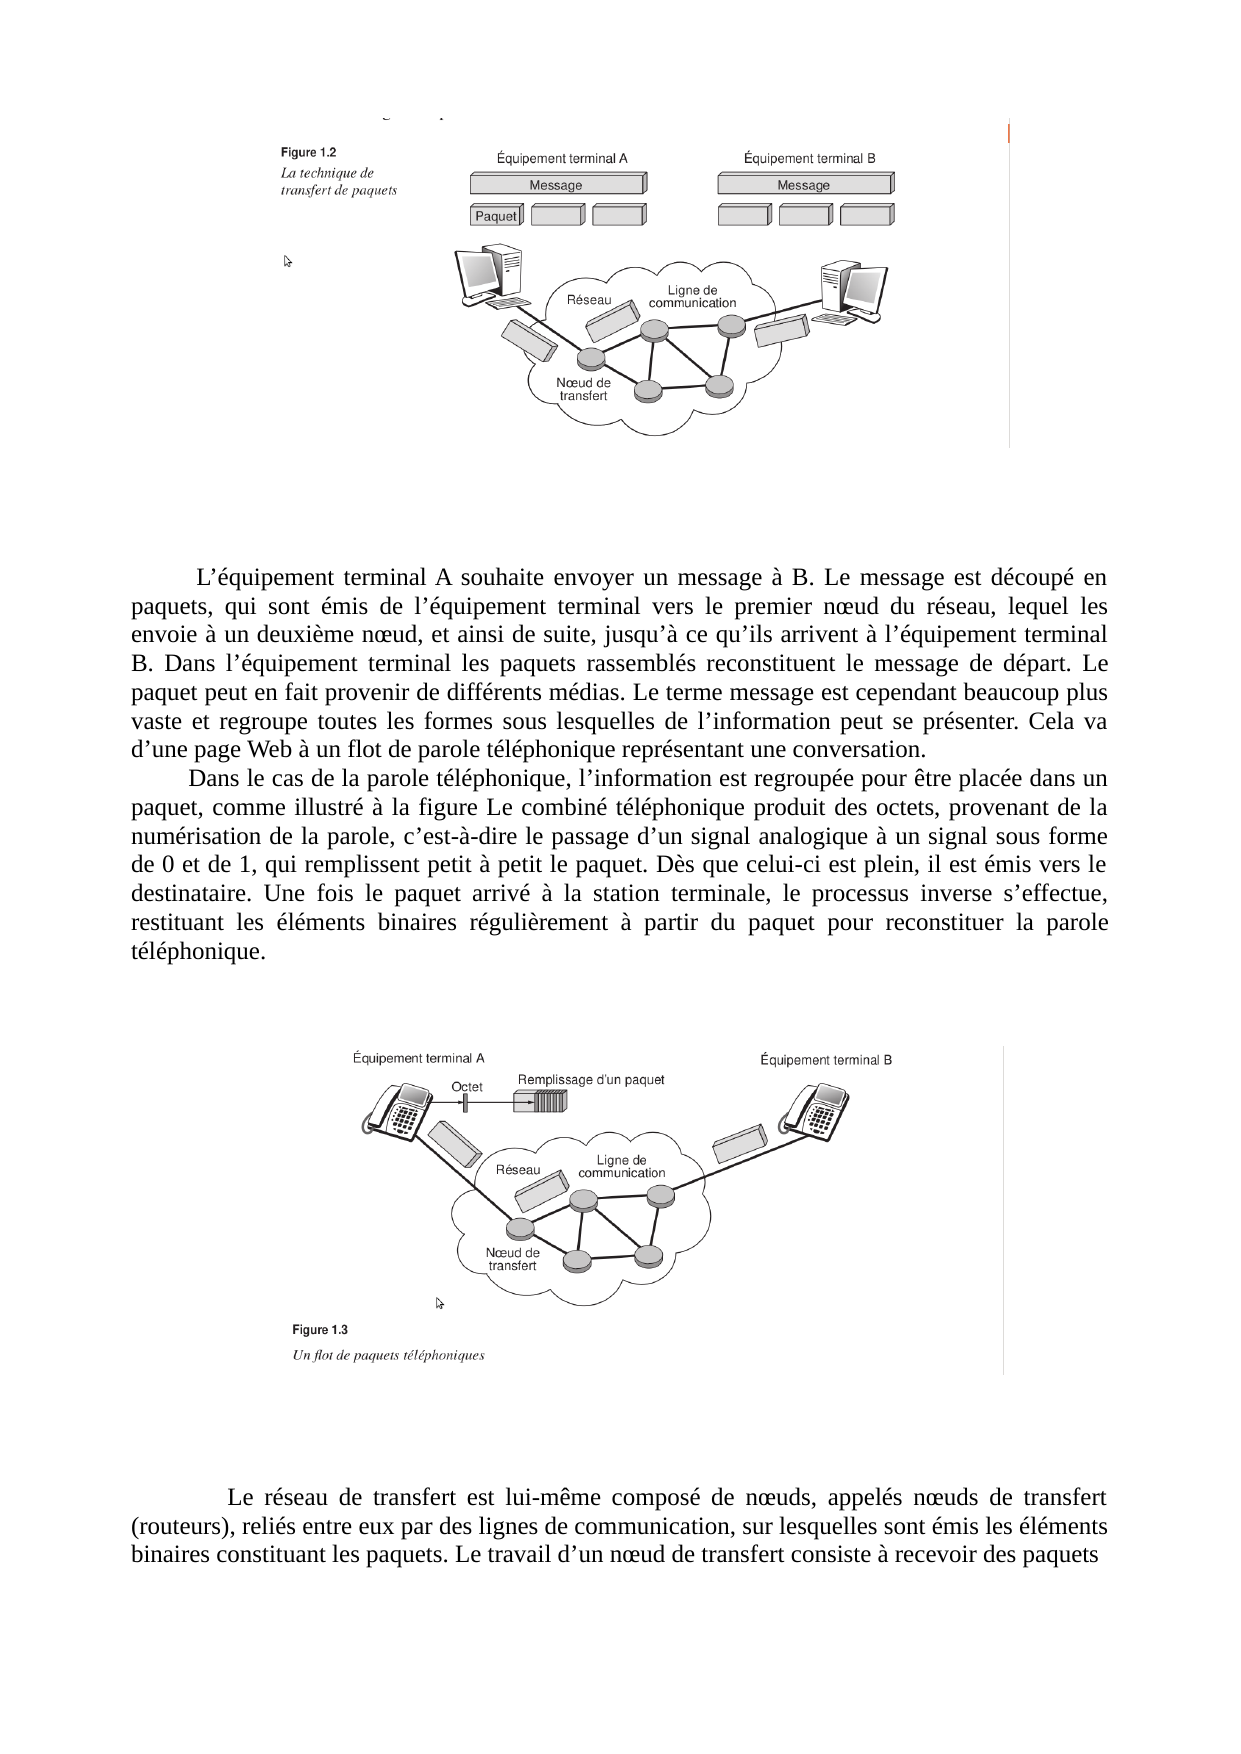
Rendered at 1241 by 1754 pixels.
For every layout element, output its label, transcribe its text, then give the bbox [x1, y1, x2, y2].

text Dans le cas de la parole téléphonique, l’information est regroupée pour être placée dans un paquet, comme illustré à la figure Le combiné téléphonique produit des octets, provenant de la numérisation de la parole, c’est-à-dire le passage d’un signal analogique à un signal sous forme de 0 et de 1, qui remplissent petit à petit le paquet. Dès que celui-ci est plein, il est émis vers le destinataire. Une fois le paquet arrivé à la station terminale, le processus inverse s’effectue, restituant les éléments binaires régulièrement à partir du paquet pour reconstituer la parole téléphonique. [131, 763, 1109, 964]
picture [230, 118, 1010, 448]
text Le réseau de transfert est lui-même composé de nœuds, appelés nœuds de transfert (routeurs), reliés entre eux par des lignes de communication, sur lesquelles sont émis les éléments binaires constituant les paquets. Le travail d’un nœud de transfert consiste à recevoir des paquets [131, 1482, 1109, 1568]
picture [272, 1046, 1004, 1375]
text L’équipement terminal A souhaite envoyer un message à B. Le message est découpé en paquets, qui sont émis de l’équipement terminal vers le premier nœud du réseau, lequel les envoie à un deuxième nœud, et ainsi de suite, jusqu’à ce qu’ils arrivent à l’équipement terminal B. Dans l’équipement terminal les paquets rassemblés reconstituent le message de départ. Le paquet peut en fait provenir de différents médias. Le terme message est cependant beaucoup plus vaste et regroupe toutes les formes sous lesquelles de l’information peut se présenter. Cela va d’une page Web à un flot de parole téléphonique représentant une conversation. [131, 562, 1109, 763]
